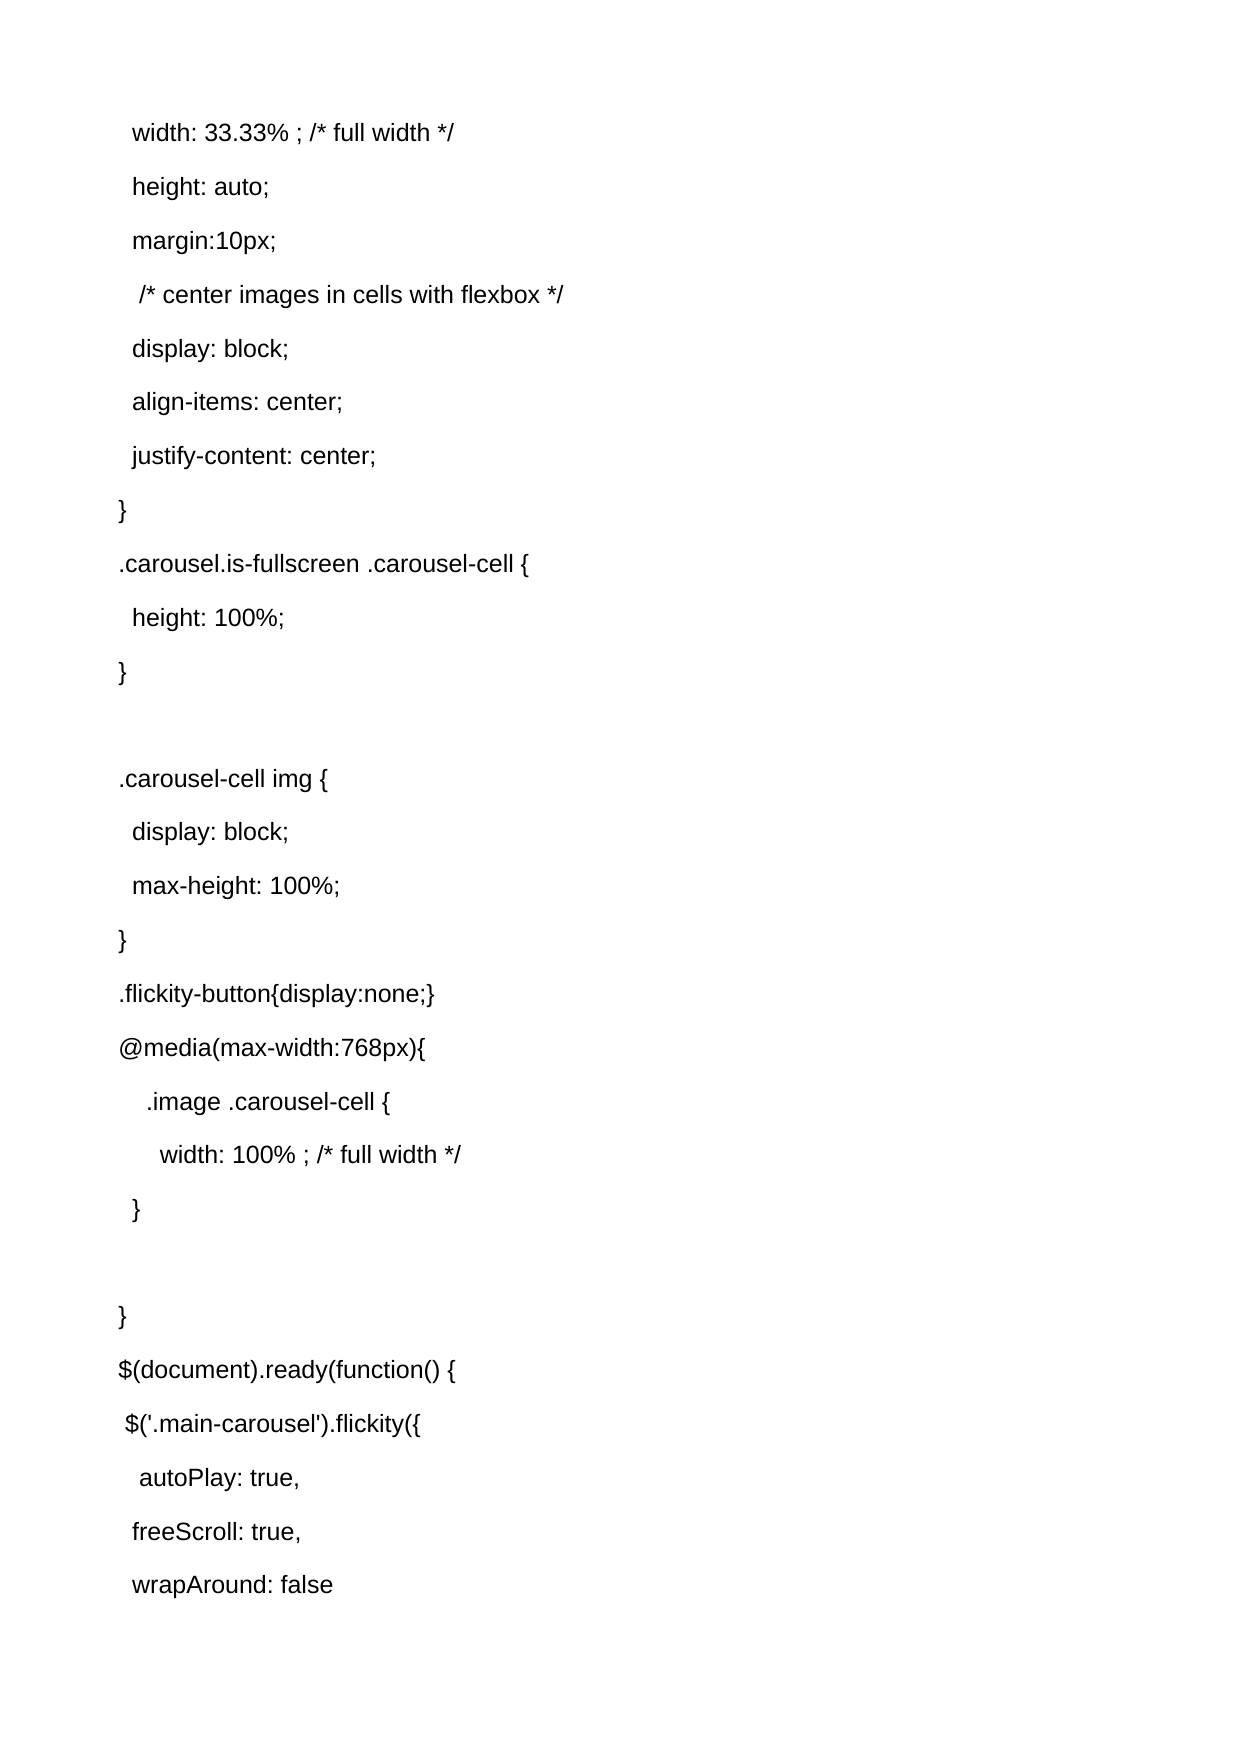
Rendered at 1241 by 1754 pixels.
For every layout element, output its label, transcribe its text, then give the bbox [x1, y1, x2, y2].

text } [118, 657, 1122, 685]
text height: 100%; [118, 603, 1122, 632]
text } [118, 495, 1122, 524]
text width: 100% ; /* full width */ [118, 1141, 1122, 1169]
text display: block; [118, 817, 1122, 846]
text autoPlay: true, [118, 1463, 1122, 1492]
text @media(max-width:768px){ [118, 1033, 1122, 1062]
text $(document).ready(function() { [118, 1355, 1122, 1384]
text /* center images in cells with flexbox */ [118, 280, 1122, 308]
text wrapAround: false [118, 1571, 1122, 1599]
text .carousel-cell img { [118, 763, 1122, 792]
text justify-content: center; [118, 441, 1122, 470]
text } [118, 1194, 1122, 1223]
text height: auto; [118, 172, 1122, 201]
text width: 33.33% ; /* full width */ [118, 118, 1122, 147]
text display: block; [118, 333, 1122, 362]
text $('.main-carousel').flickity({ [118, 1409, 1122, 1438]
text margin:10px; [118, 226, 1122, 254]
text freeScroll: true, [118, 1517, 1122, 1545]
text .carousel.is-fullscreen .carousel-cell { [118, 549, 1122, 578]
text align-items: center; [118, 387, 1122, 416]
text } [118, 925, 1122, 954]
text } [118, 1301, 1122, 1330]
text max-height: 100%; [118, 871, 1122, 900]
text .image .carousel-cell { [118, 1087, 1122, 1115]
text .flickity-button{display:none;} [118, 979, 1122, 1008]
